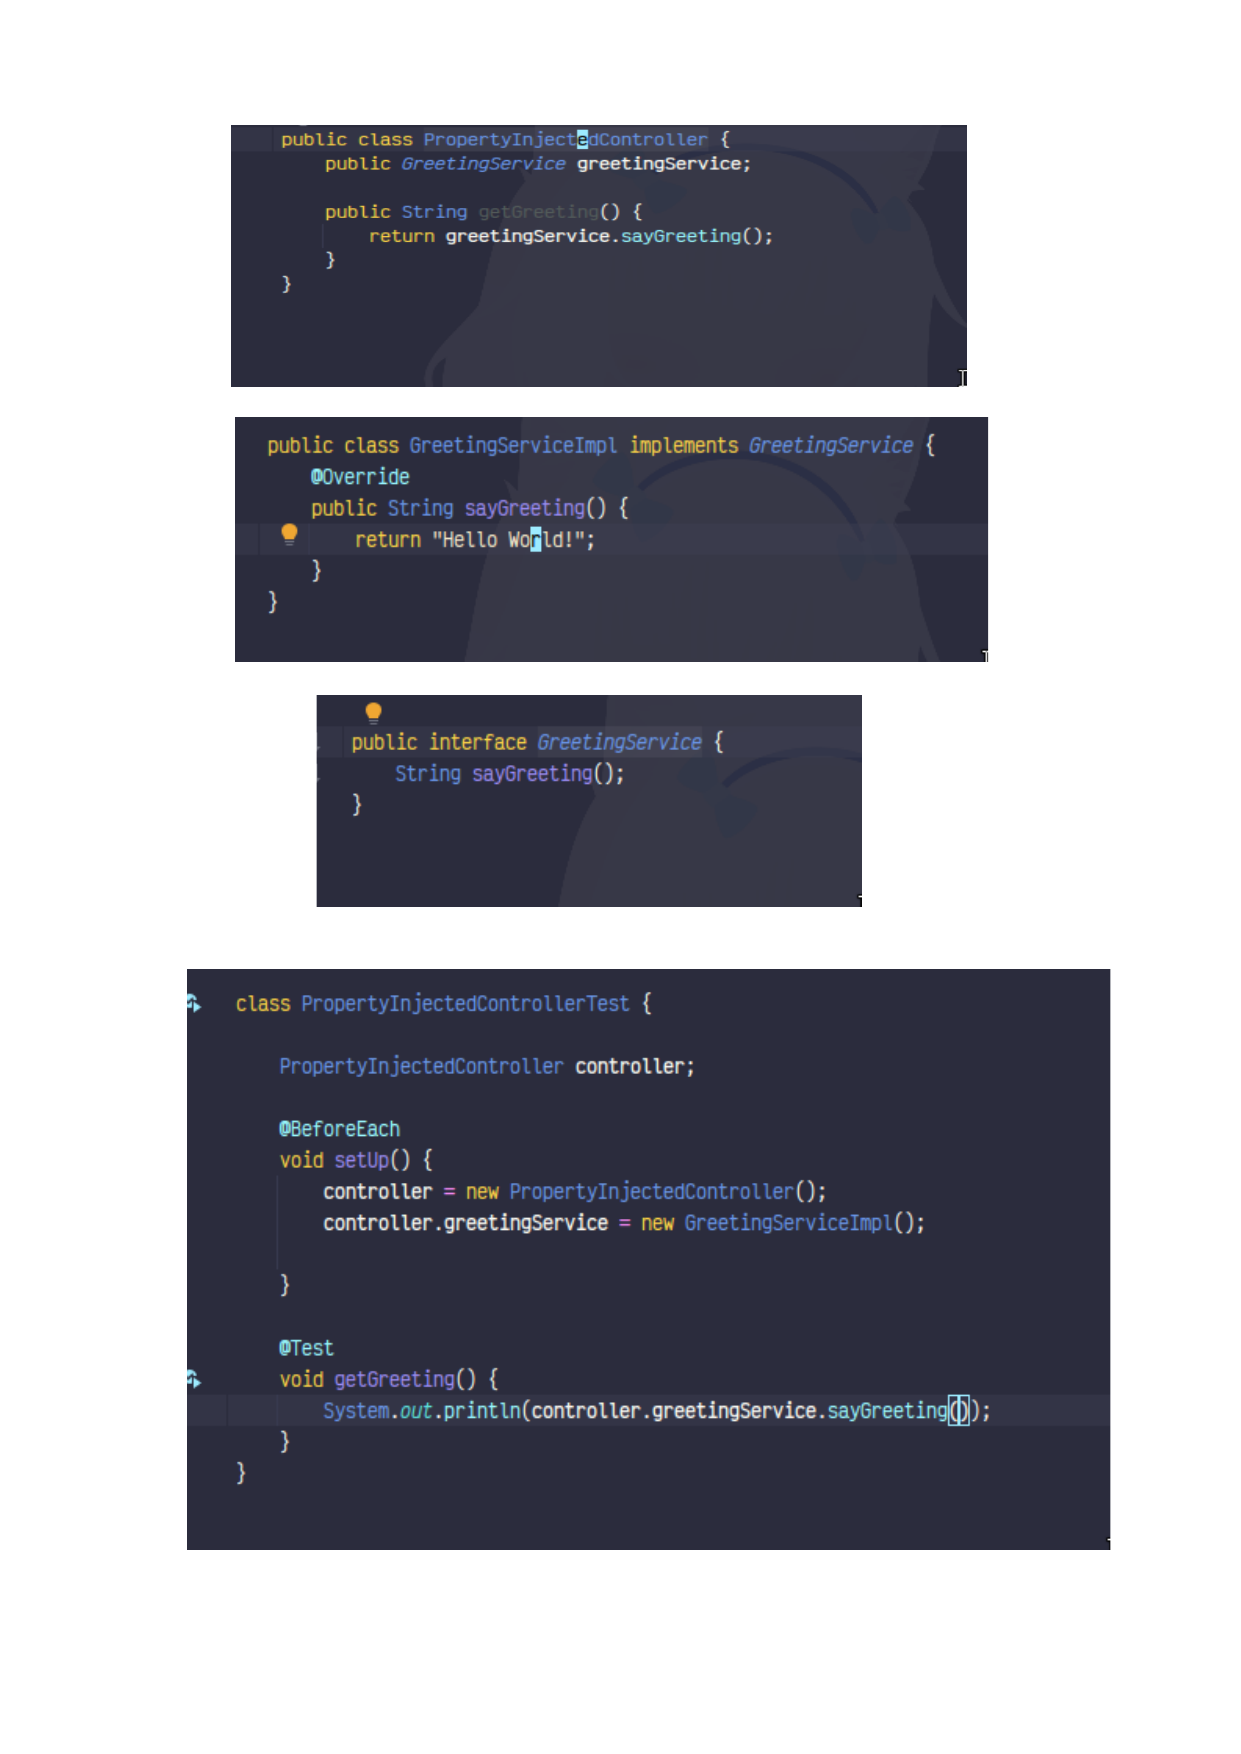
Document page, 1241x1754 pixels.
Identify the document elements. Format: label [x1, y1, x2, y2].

picture [187, 969, 1111, 1550]
picture [231, 125, 967, 387]
picture [235, 417, 989, 662]
picture [316, 695, 862, 907]
